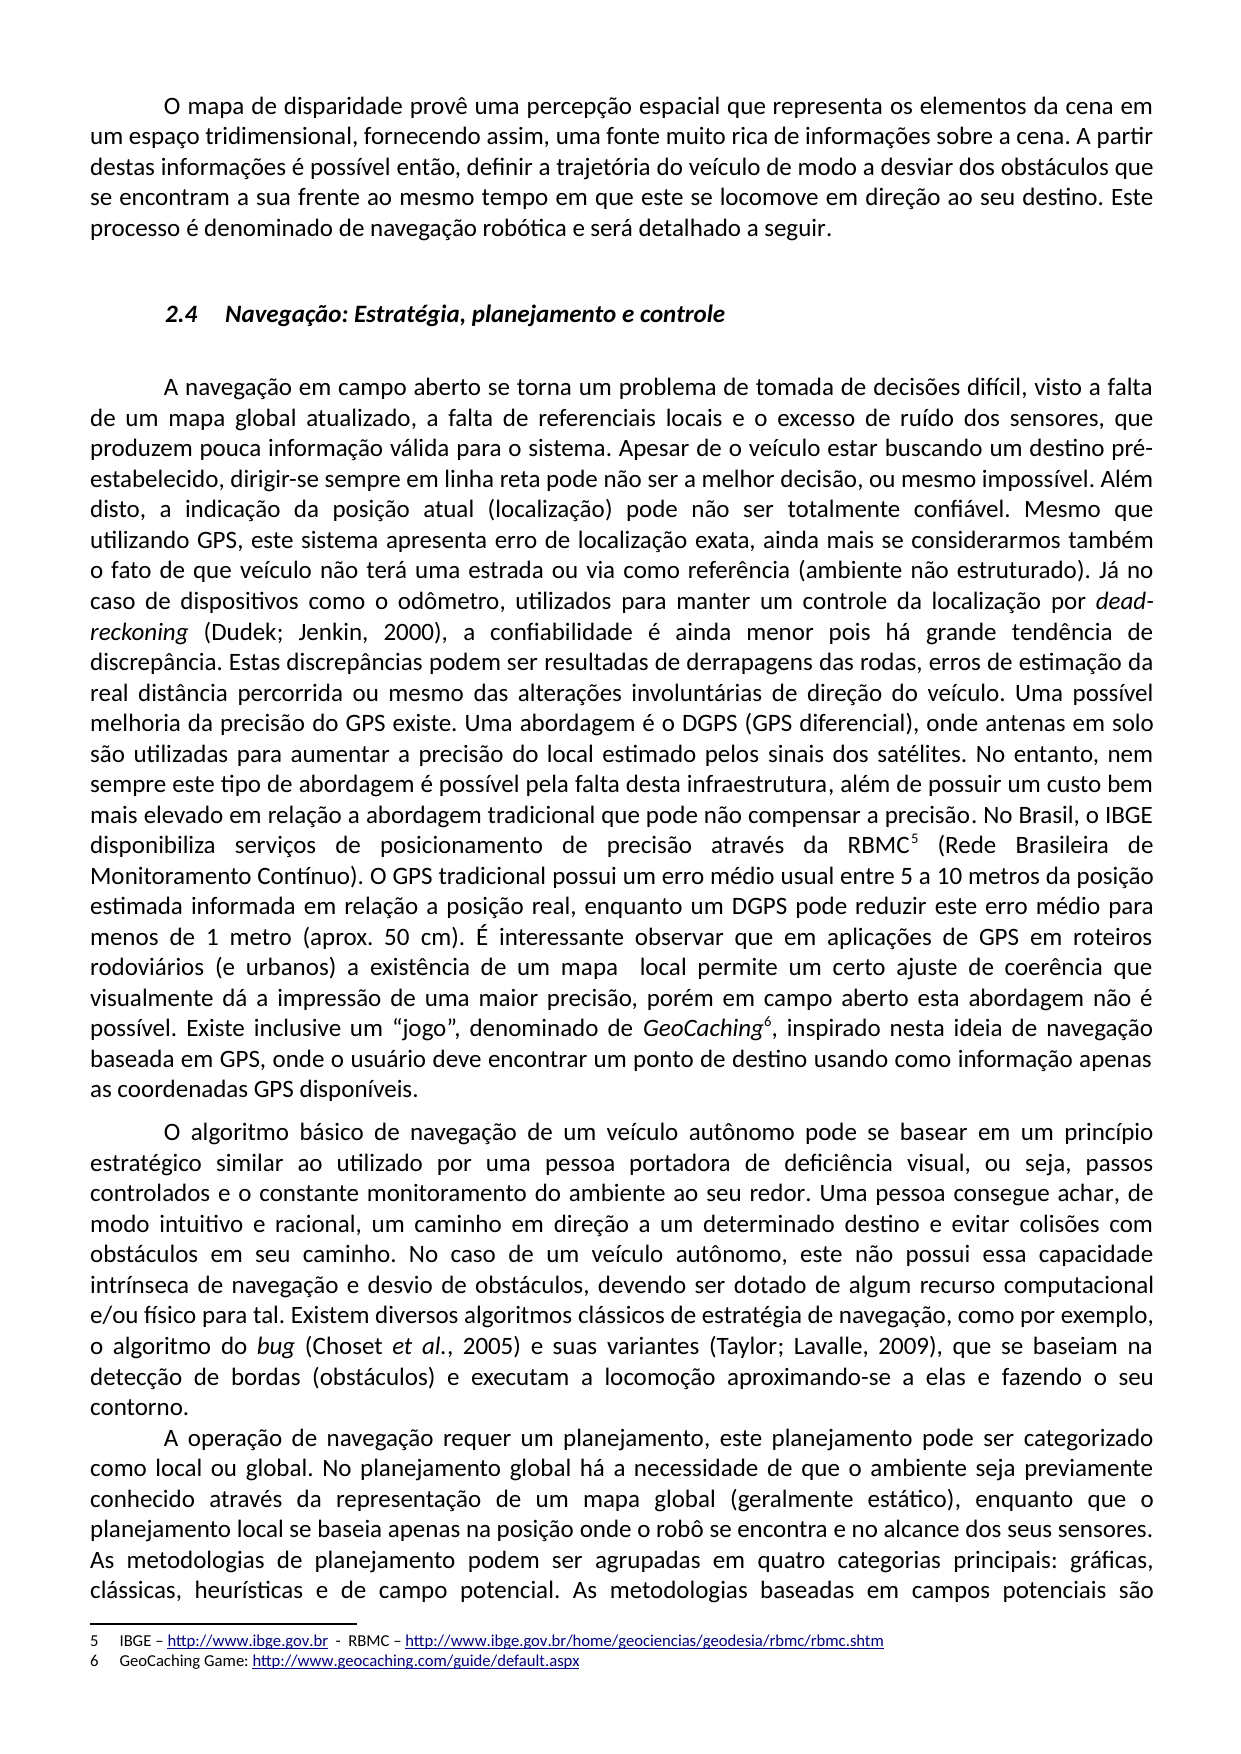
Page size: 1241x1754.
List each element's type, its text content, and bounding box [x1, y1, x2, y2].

text O algoritmo básico de navegação de um veículo autônomo pode se basear em um princípio estratégico similar ao utilizado por uma pessoa portadora de deficiência visual, ou seja, passos controlados e o constante monitoramento do ambiente ao seu redor. Uma pessoa consegue achar, de modo intuitivo e racional, um caminho em direção a um determinado destino e evitar colisões com obstáculos em seu caminho. No caso de um veículo autônomo, este não possui essa capacidade intrínseca de navegação e desvio de obstáculos, devendo ser dotado de algum recurso computacional e/ou físico para tal. Existem diversos algoritmos clássicos de estratégia de navegação, como por exemplo, o algoritmo do bug (Choset et al., 2005) e suas variantes (Taylor; Lavalle, 2009), que se baseiam na detecção de bordas (obstáculos) e executam a locomoção aproximando-se a elas e fazendo o seu contorno. [90, 1117, 1154, 1422]
text A operação de navegação requer um planejamento, este planejamento pode ser categorizado como local ou global. No planejamento global há a necessidade de que o ambiente seja previamente conhecido através da representação de um mapa global (geralmente estático), enquanto que o planejamento local se baseia apenas na posição onde o robô se encontra e no alcance dos seus sensores. As metodologias de planejamento podem ser agrupadas em quatro categorias principais: gráficas, clássicas, heurísticas e de campo potencial. As metodologias baseadas em campos potenciais são [90, 1422, 1154, 1605]
text GeoCaching Game: http://www.geocaching.com/guide/default.aspx [90, 1650, 1154, 1671]
subtitle 2.4 Navegação: Estratégia, planejamento e controle [165, 298, 1154, 328]
text IBGE – http://www.ibge.gov.br - RBMC – http://www.ibge.gov.br/home/geociencias/geodesia/rbmc/rbmc.shtm [90, 1630, 1154, 1650]
text A navegação em campo aberto se torna um problema de tomada de decisões difícil, visto a falta de um mapa global atualizado, a falta de referenciais locais e o excesso de ruído dos sensores, que produzem pouca informação válida para o sistema. Apesar de o veículo estar buscando um destino pré-estabelecido, dirigir-se sempre em linha reta pode não ser a melhor decisão, ou mesmo impossível. Além disto, a indicação da posição atual (localização) pode não ser totalmente confiável. Mesmo que utilizando GPS, este sistema apresenta erro de localização exata, ainda mais se considerarmos também o fato de que veículo não terá uma estrada ou via como referência (ambiente não estruturado). Já no caso de dispositivos como o odômetro, utilizados para manter um controle da localização por dead-reckoning (Dudek; Jenkin, 2000), a confiabilidade é ainda menor pois há grande tendência de discrepância. Estas discrepâncias podem ser resultadas de derrapagens das rodas, erros de estimação da real distância percorrida ou mesmo das alterações involuntárias de direção do veículo. Uma possível melhoria da precisão do GPS existe. Uma abordagem é o DGPS (GPS diferencial), onde antenas em solo são utilizadas para aumentar a precisão do local estimado pelos sinais dos satélites. No entanto, nem sempre este tipo de abordagem é possível pela falta desta infraestrutura, além de possuir um custo bem mais elevado em relação a abordagem tradicional que pode não compensar a precisão. No Brasil, o IBGE disponibiliza serviços de posicionamento de precisão através da RBMC (Rede Brasileira de Monitoramento Contínuo). O GPS tradicional possui um erro médio usual entre 5 a 10 metros da posição estimada informada em relação a posição real, enquanto um DGPS pode reduzir este erro médio para menos de 1 metro (aprox. 50 cm). É interessante observar que em aplicações de GPS em roteiros rodoviários (e urbanos) a existência de um mapa local permite um certo ajuste de coerência que visualmente dá a impressão de uma maior precisão, porém em campo aberto esta abordagem não é possível. Existe inclusive um “jogo”, denominado de GeoCaching, inspirado nesta ideia de navegação baseada em GPS, onde o usuário deve encontrar um ponto de destino usando como informação apenas as coordenadas GPS disponíveis. [90, 372, 1154, 1104]
text O mapa de disparidade provê uma percepção espacial que representa os elementos da cena em um espaço tridimensional, fornecendo assim, uma fonte muito rica de informações sobre a cena. A partir destas informações é possível então, definir a trajetória do veículo de modo a desviar dos obstáculos que se encontram a sua frente ao mesmo tempo em que este se locomove em direção ao seu destino. Este processo é denominado de navegação robótica e será detalhado a seguir. [90, 90, 1154, 242]
